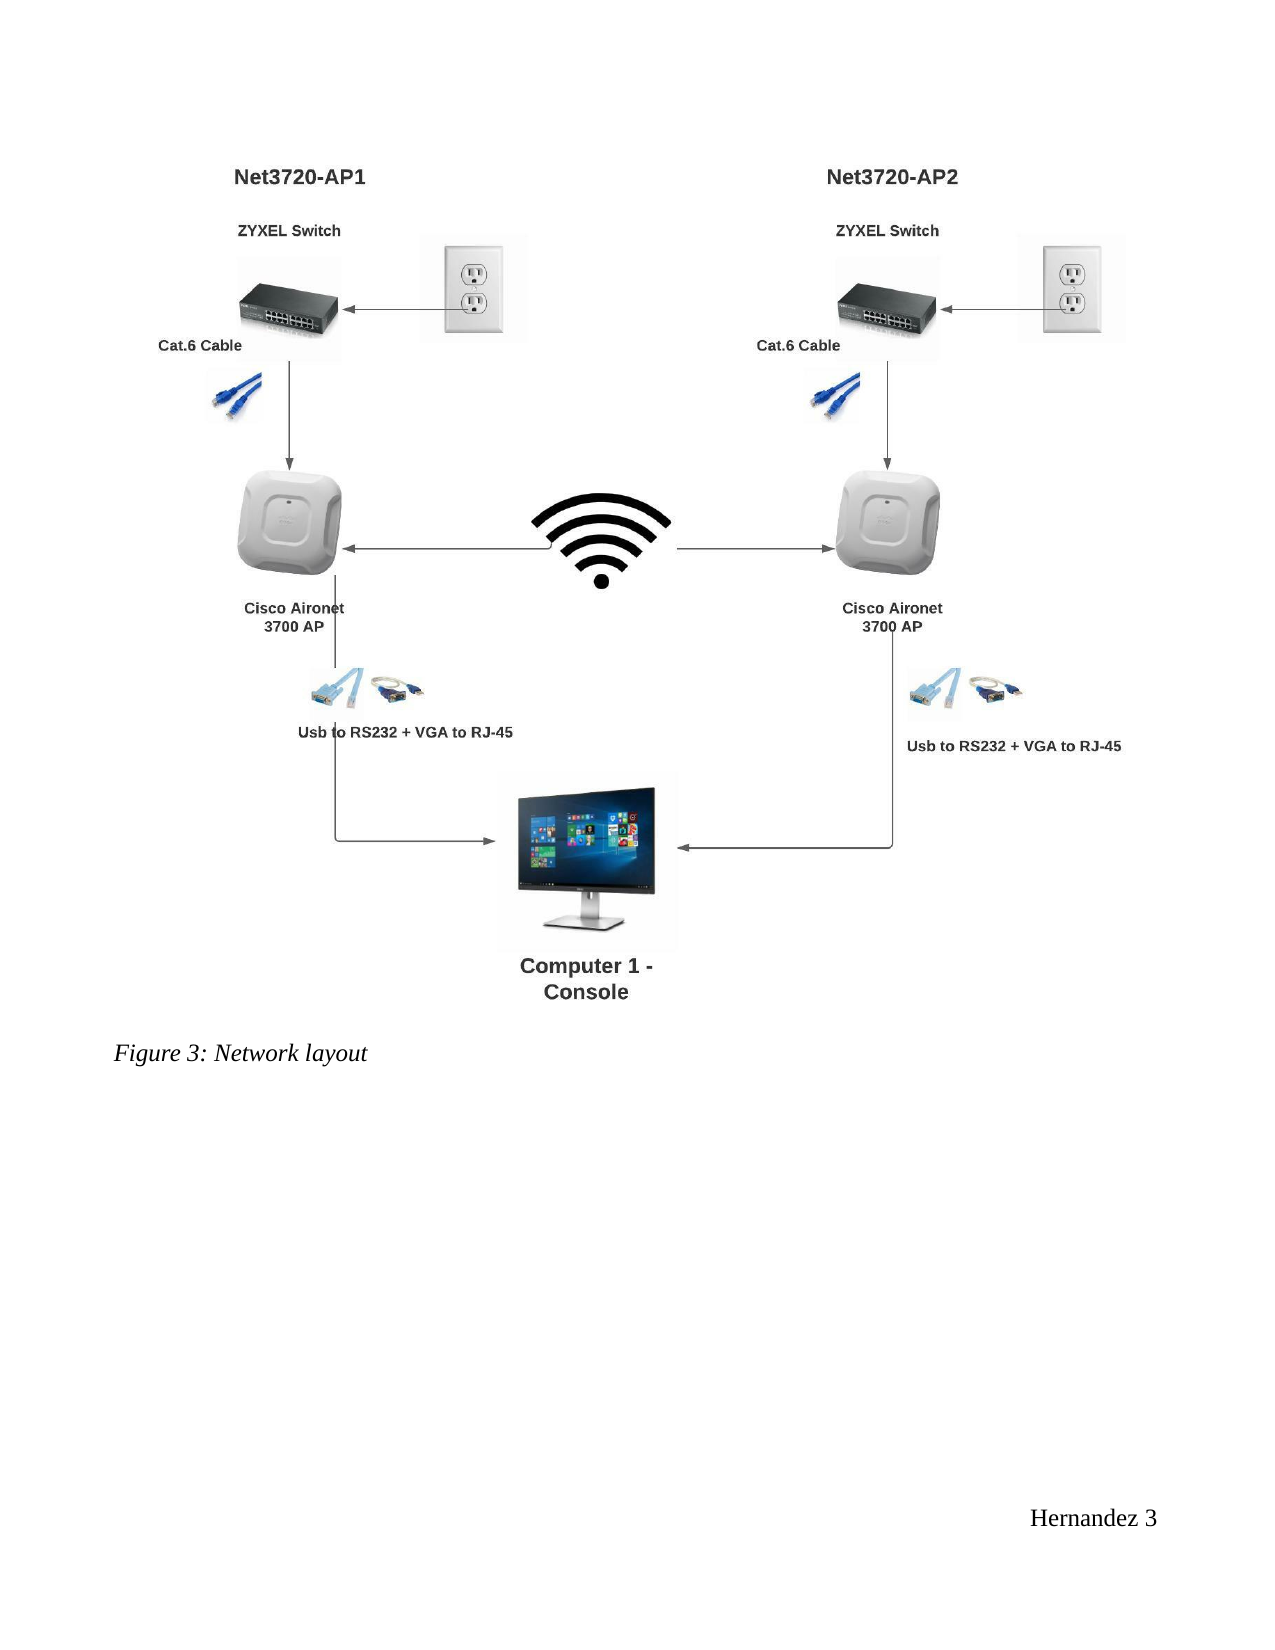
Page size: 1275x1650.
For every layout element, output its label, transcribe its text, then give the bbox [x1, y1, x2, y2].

picture [113, 131, 1153, 1039]
text Figure 3: Network layout [113, 1039, 1152, 1067]
